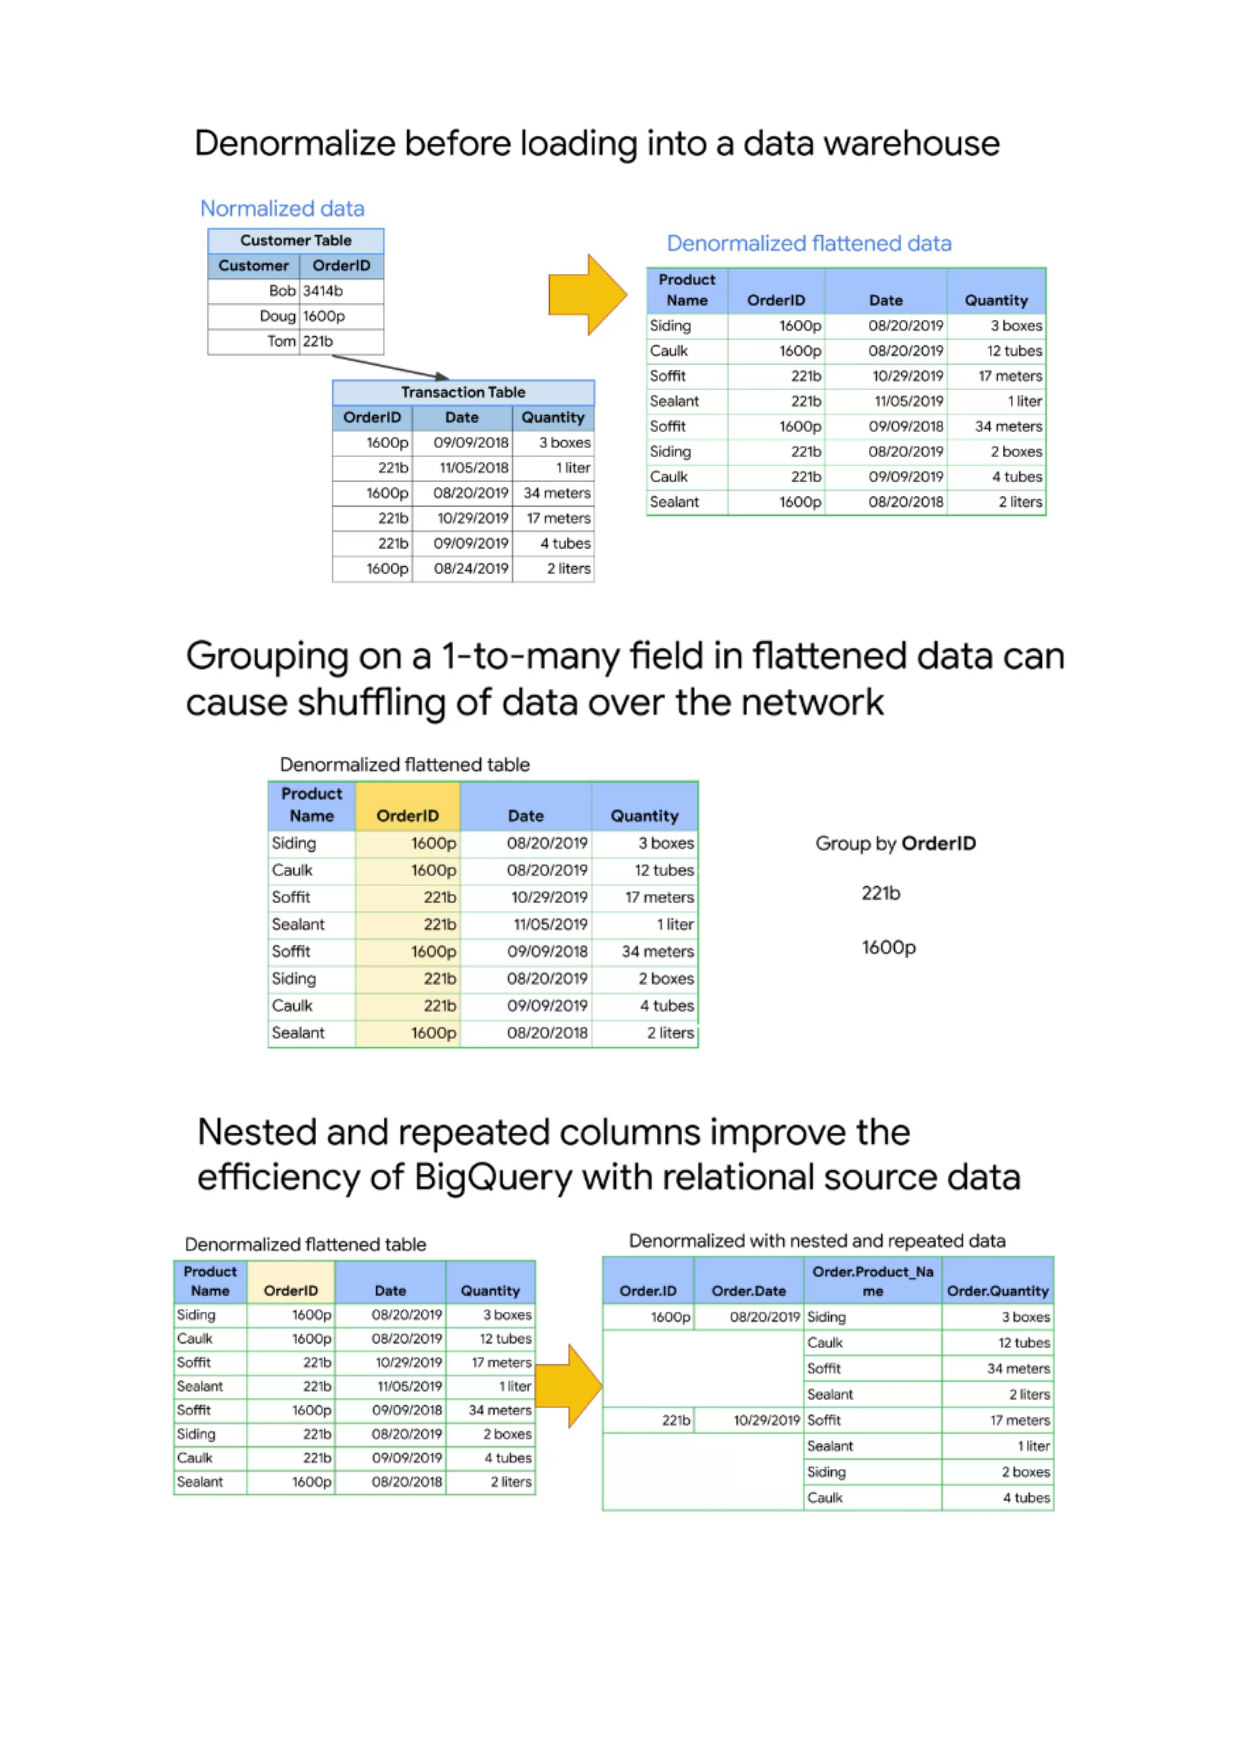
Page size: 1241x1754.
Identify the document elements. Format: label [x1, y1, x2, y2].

picture [118, 623, 1123, 1067]
picture [118, 1095, 1123, 1531]
picture [118, 118, 1123, 595]
